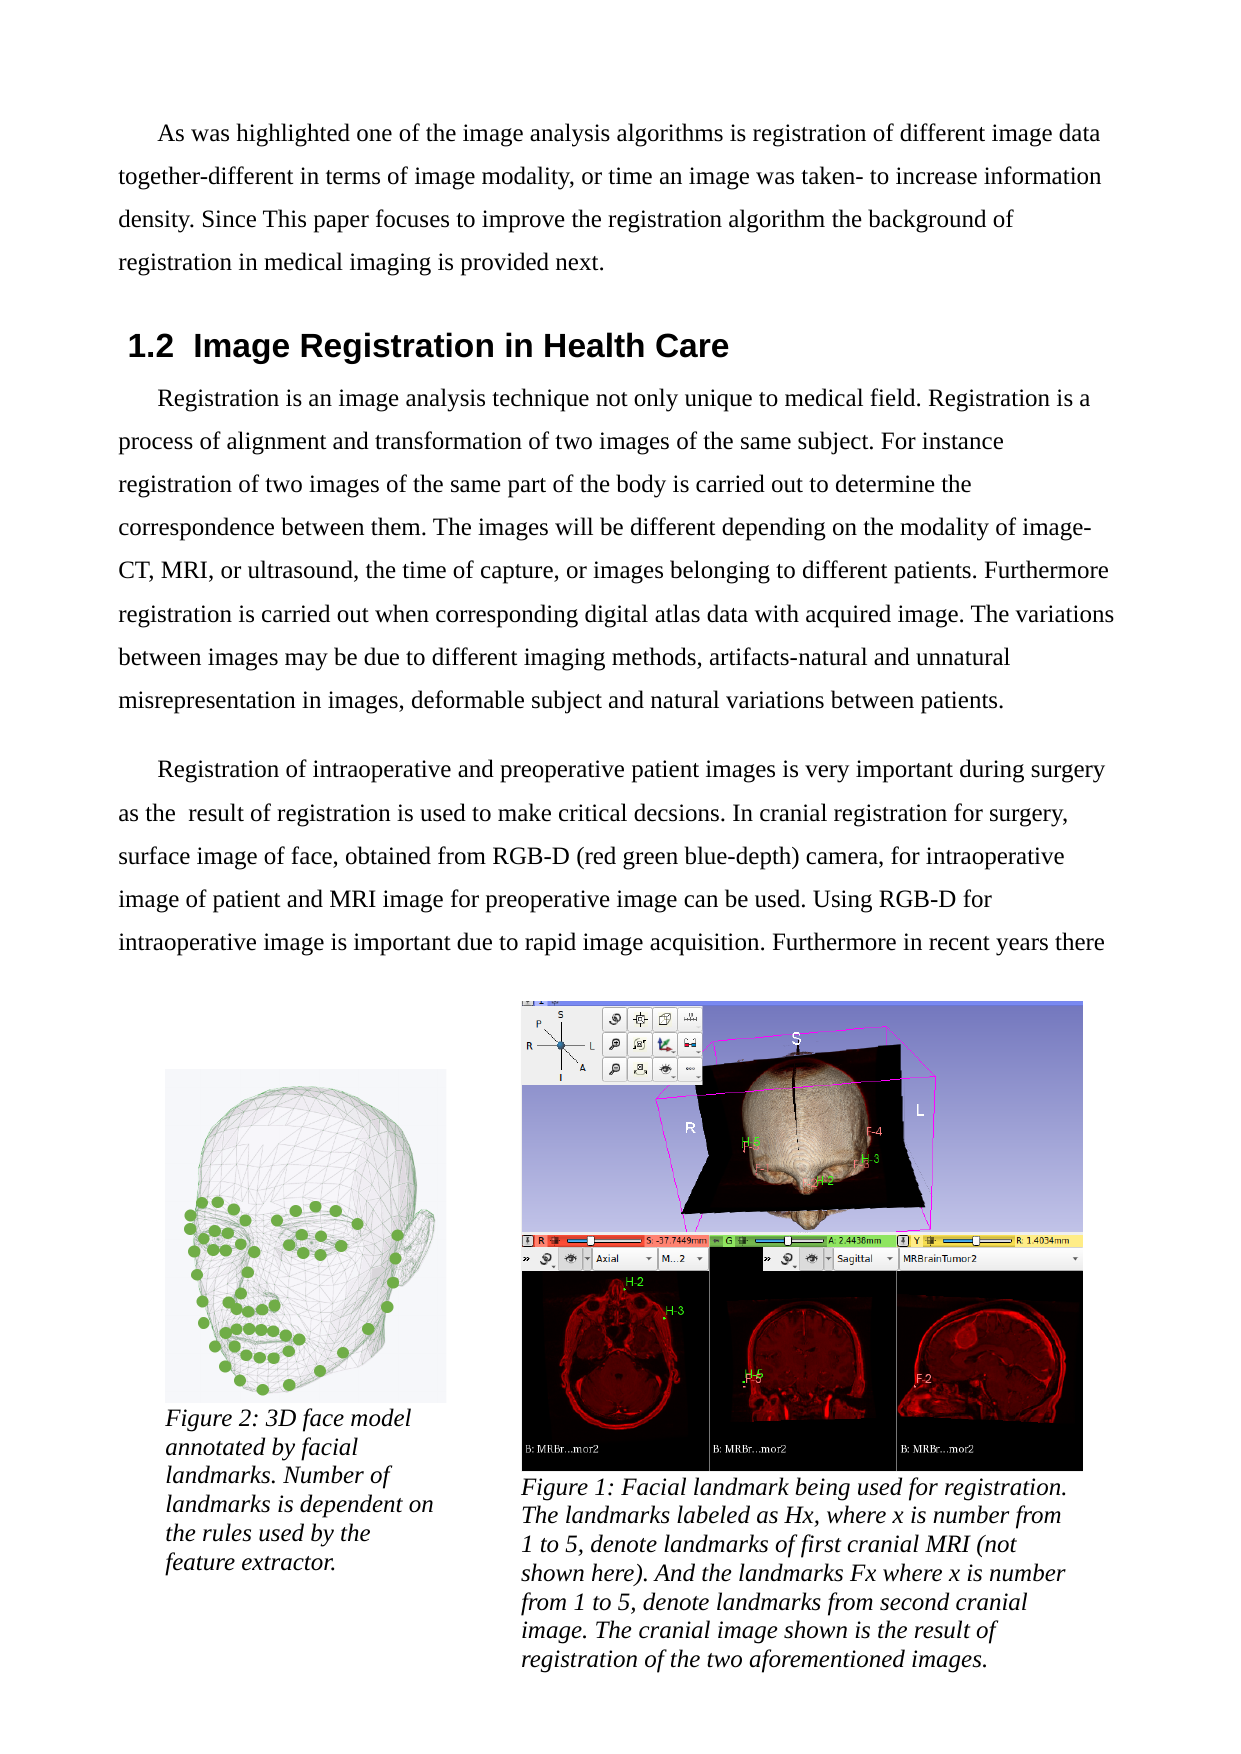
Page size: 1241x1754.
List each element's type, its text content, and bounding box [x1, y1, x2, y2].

text Registration of intraoperative and preoperative patient images is very important during surgery as the result of registration is used to make critical decsions. In cranial registration for surgery, surface image of face, obtained from RGB-D (red green blue-depth) camera, for intraoperative image of patient and MRI image for preoperative image can be used. Using RGB-D for intraoperative image is important due to rapid image acquisition. Furthermore in recent years there [118, 754, 1122, 956]
picture [165, 1069, 248, 1403]
text Figure 2: 3D face model annotated by facial landmarks. Number of landmarks is dependent on the rules used by the feature extractor. [165, 1069, 446, 1575]
text As was highlighted one of the image analysis algorithms is registration of different image data together-different in terms of image modality, or time an image was taken- to increase information density. Since This paper focuses to improve the registration algorithm the background of registration in medical imaging is provided next. [118, 118, 1122, 276]
text Registration is an image analysis technique not only unique to medical field. Registration is a process of alignment and transformation of two images of the same subject. For instance registration of two images of the same part of the body is carried out to determine the correspondence between them. The images will be different depending on the modality of image-CT, MRI, or ultrasound, the time of capture, or images belonging to different patients. Furthermore registration is carried out when corresponding digital atlas data with acquired image. The variations between images may be due to different imaging methods, artifacts-natural and unnatural misrepresentation in images, deformable subject and natural variations between patients. [118, 383, 1122, 714]
subtitle Image Registration in Health Care [118, 326, 1122, 365]
text Figure 1: Facial landmark being used for registration. The landmarks labeled as Hx, where x is number from 1 to 5, denote landmarks of first cranial MRI (not shown here). And the landmarks Fx where x is number from 1 to 5, denote landmarks from second cranial image. The cranial image shown is the result of registration of the two aforementioned images. [521, 1002, 1083, 1673]
